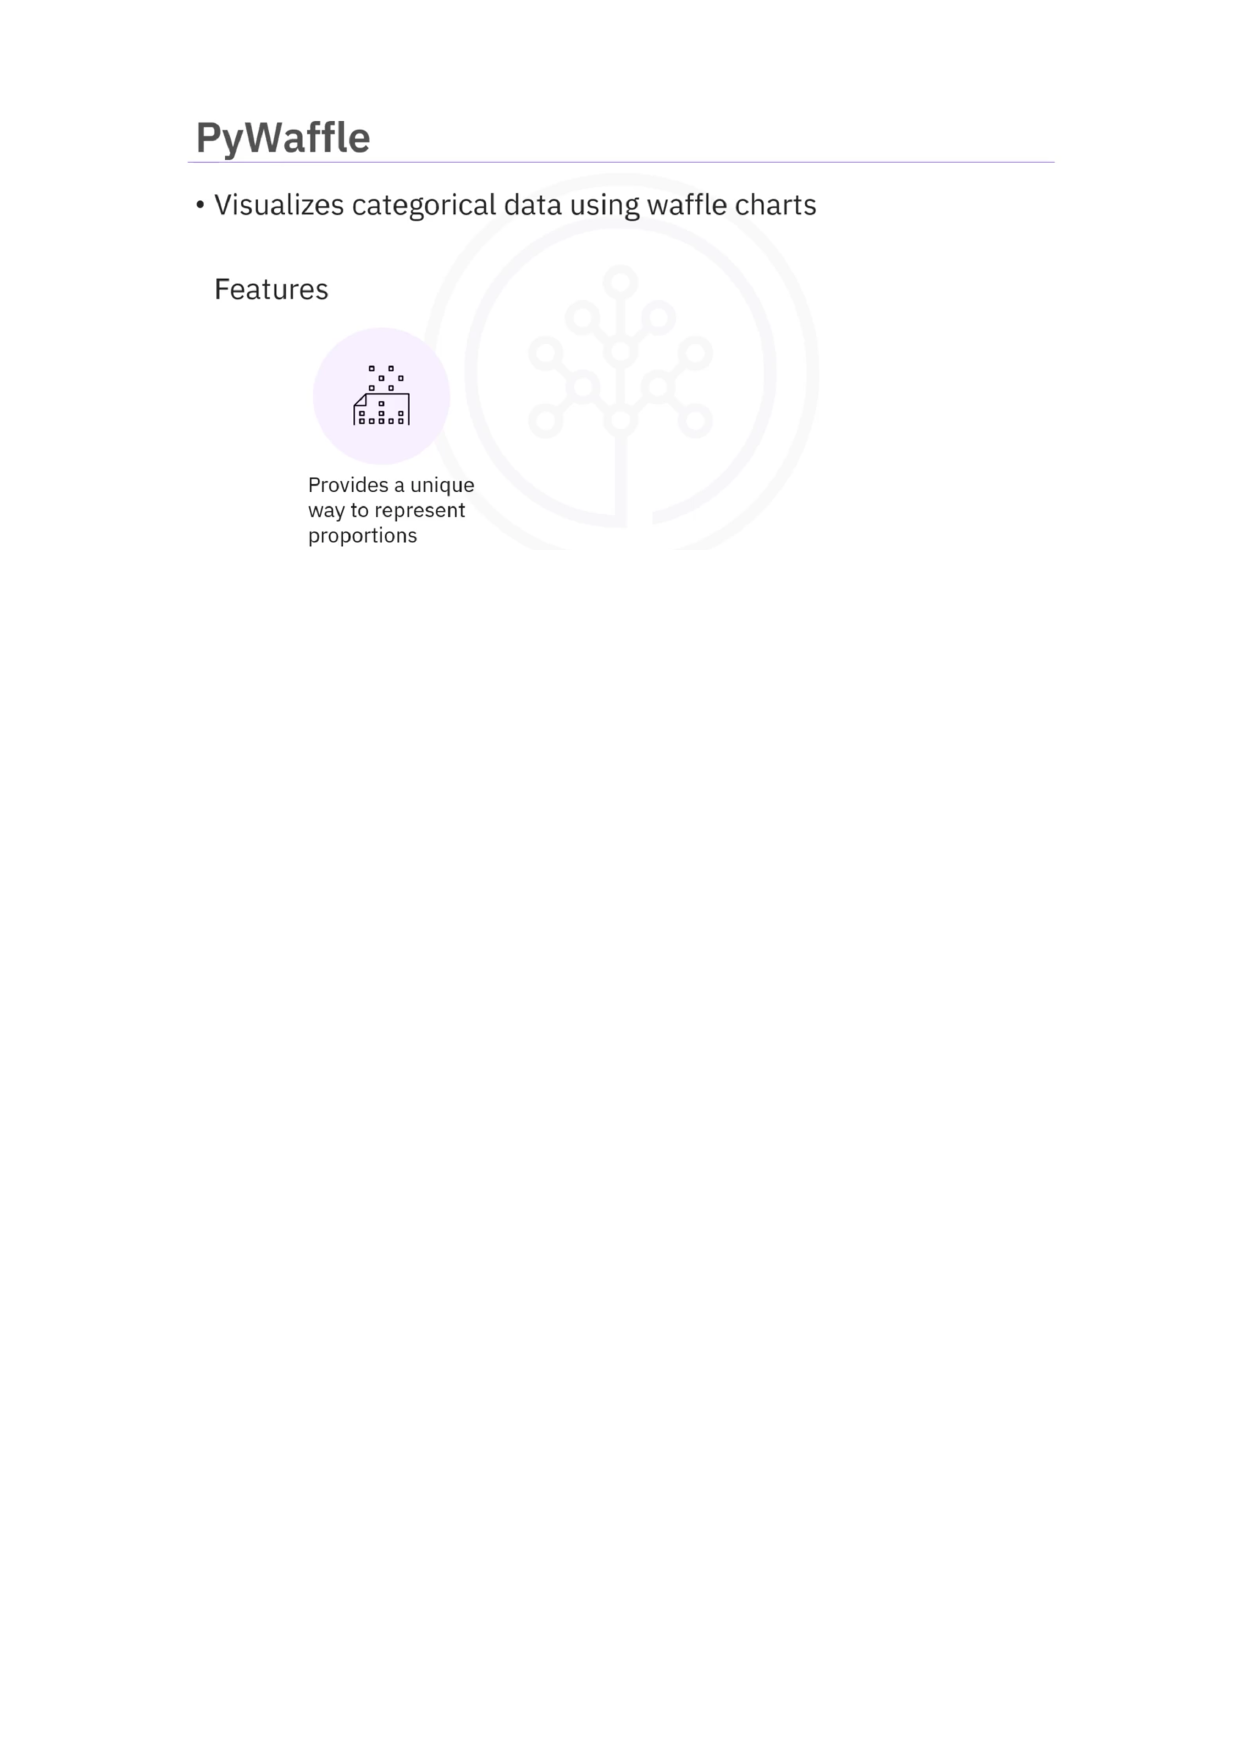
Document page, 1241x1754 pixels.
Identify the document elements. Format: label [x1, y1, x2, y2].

picture [118, 118, 1123, 550]
